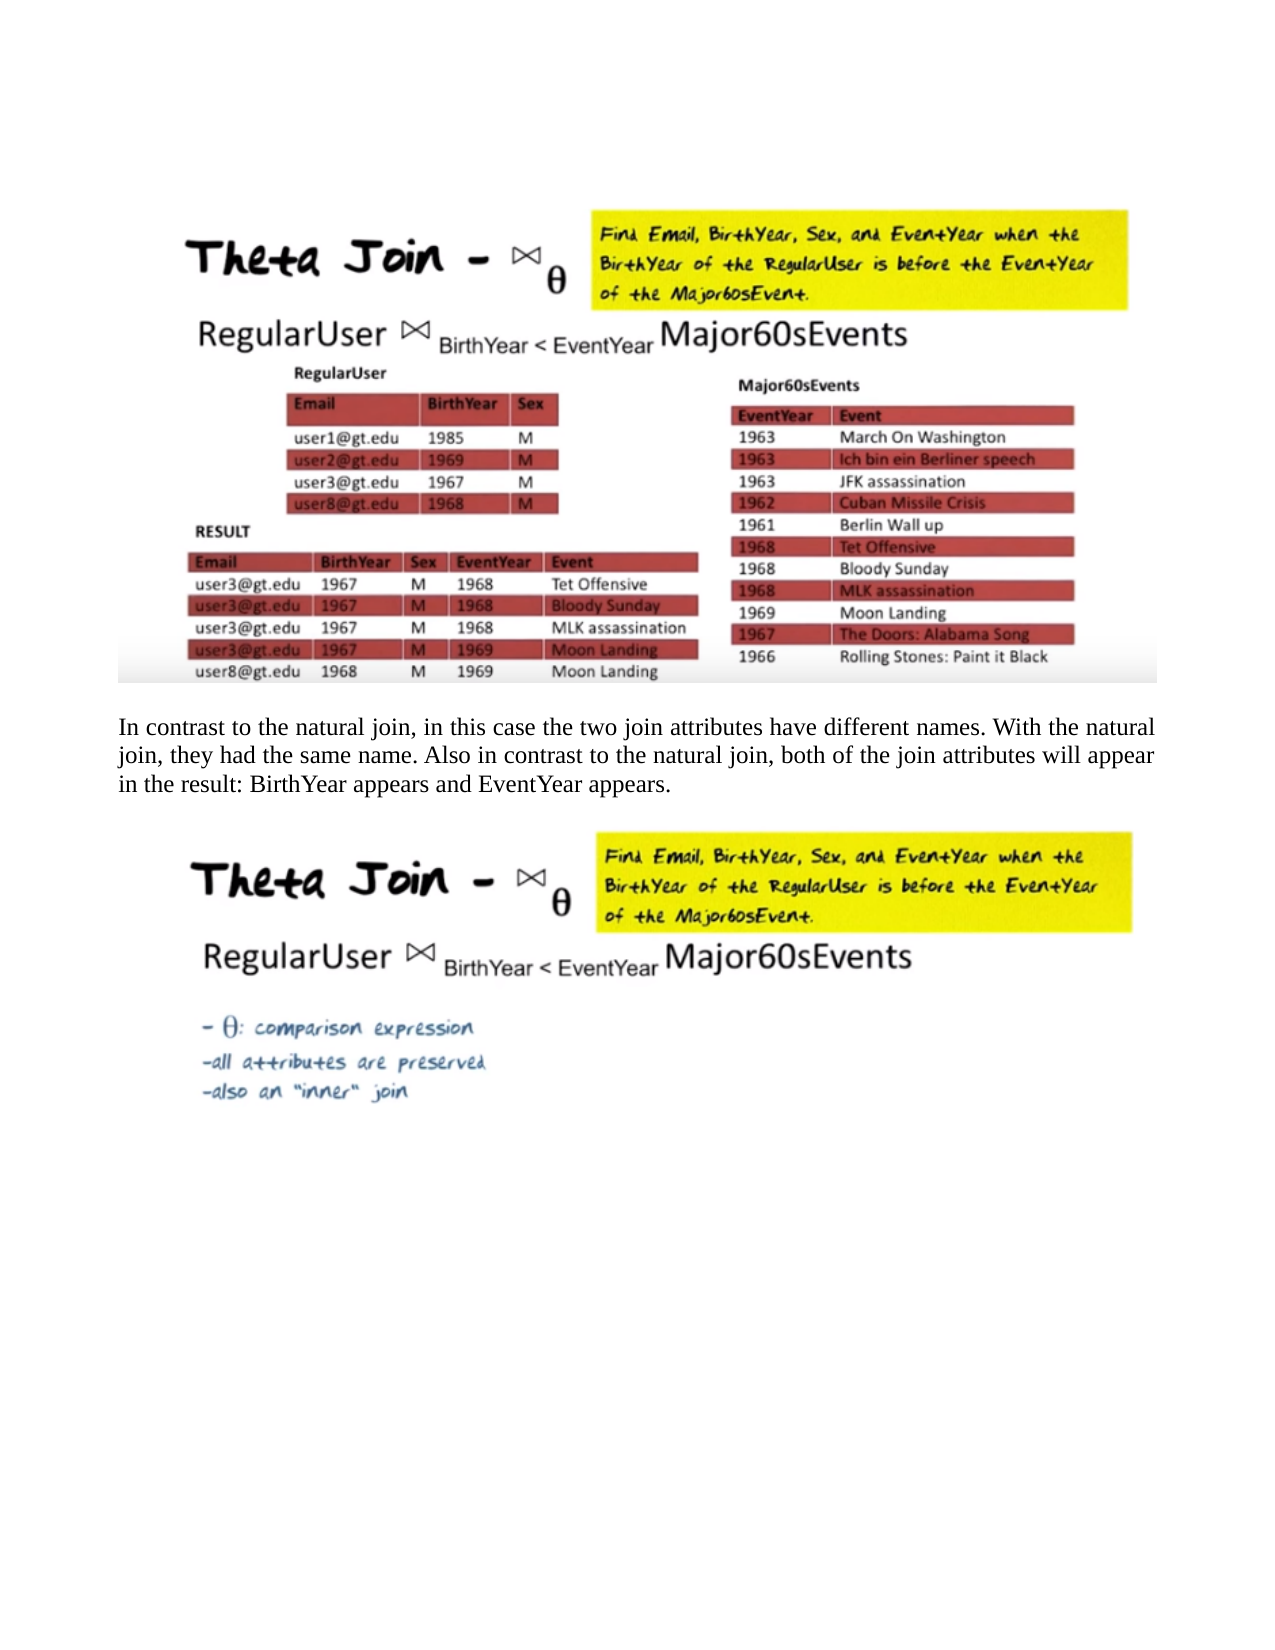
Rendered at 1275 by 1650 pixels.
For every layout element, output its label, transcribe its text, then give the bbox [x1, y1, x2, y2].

picture [118, 204, 1157, 683]
picture [118, 826, 1157, 1112]
text In contrast to the natural join, in this case the two join attributes have different names. With the natural join, they had the same name. Also in contrast to the natural join, both of the join attributes will appear in the result: BirthYear appears and EventYear appears. [118, 712, 1157, 798]
